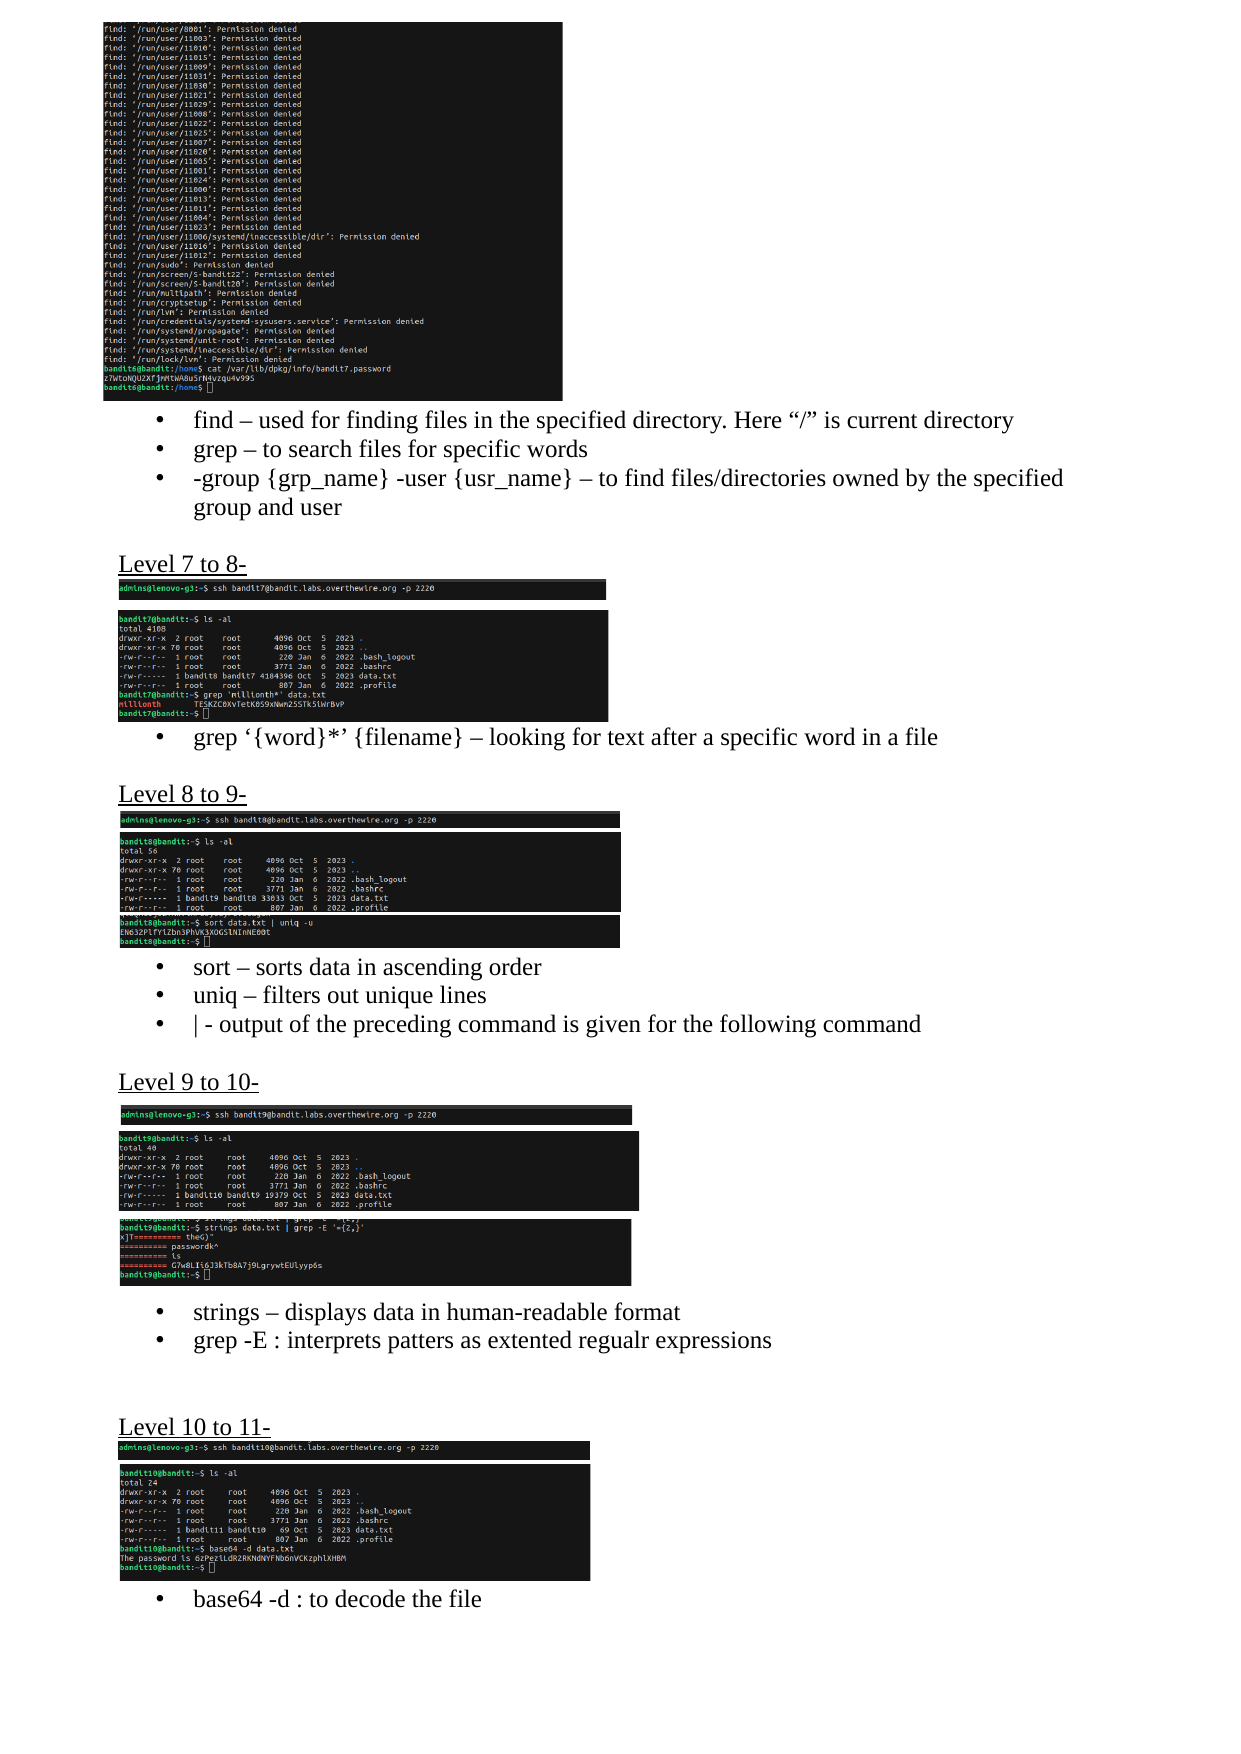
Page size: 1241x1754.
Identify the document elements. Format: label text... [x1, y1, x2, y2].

list grep – to search files for specific words [156, 434, 1122, 463]
list | - output of the preceding command is given for the following command [156, 1009, 1122, 1038]
text Level 7 to 8- [118, 549, 1122, 578]
list uniq – filters out unique lines [156, 981, 1122, 1009]
text Level 10 to 11- [118, 1412, 1122, 1441]
list strings – displays data in human-readable format [156, 1297, 1122, 1326]
list grep -E : interprets patters as extented regualr expressions [156, 1326, 1122, 1354]
list -group {grp_name} -user {usr_name} – to find files/directories owned by the specified group and user [156, 463, 1122, 521]
list sort – sorts data in ascending order [156, 952, 1122, 981]
list grep ‘{word}*’ {filename} – looking for text after a specific word in a file [156, 722, 1122, 751]
list base64 -d : to decode the file [156, 1584, 1122, 1613]
text Level 9 to 10- [118, 1067, 1122, 1096]
list find – used for finding files in the specified directory. Here “/” is current directory [156, 406, 1122, 434]
text Level 8 to 9- [118, 779, 1122, 808]
